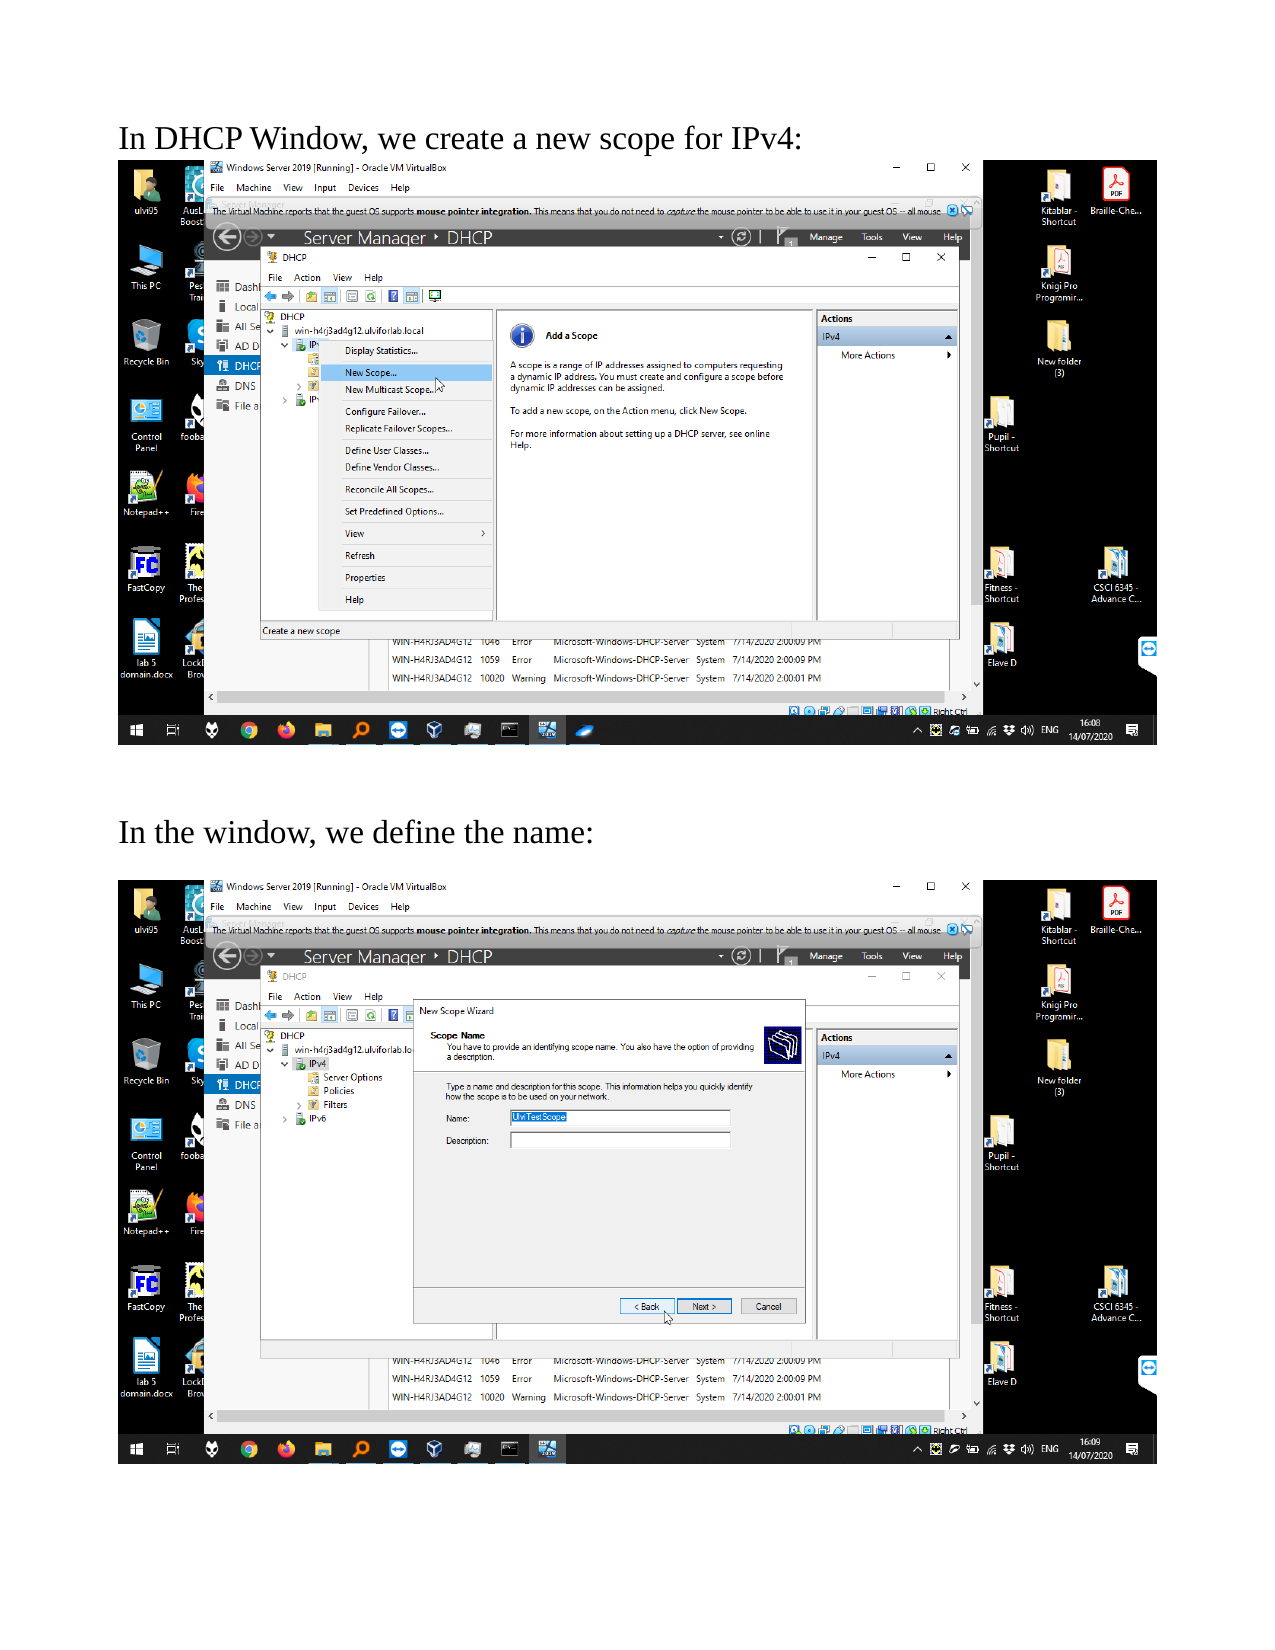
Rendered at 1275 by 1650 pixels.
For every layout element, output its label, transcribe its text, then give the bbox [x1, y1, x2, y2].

picture [118, 160, 1157, 745]
picture [118, 880, 1157, 1464]
text In DHCP Window, we create a new scope for IPv4: [118, 118, 1157, 156]
text In the window, we define the name: [118, 812, 1157, 850]
